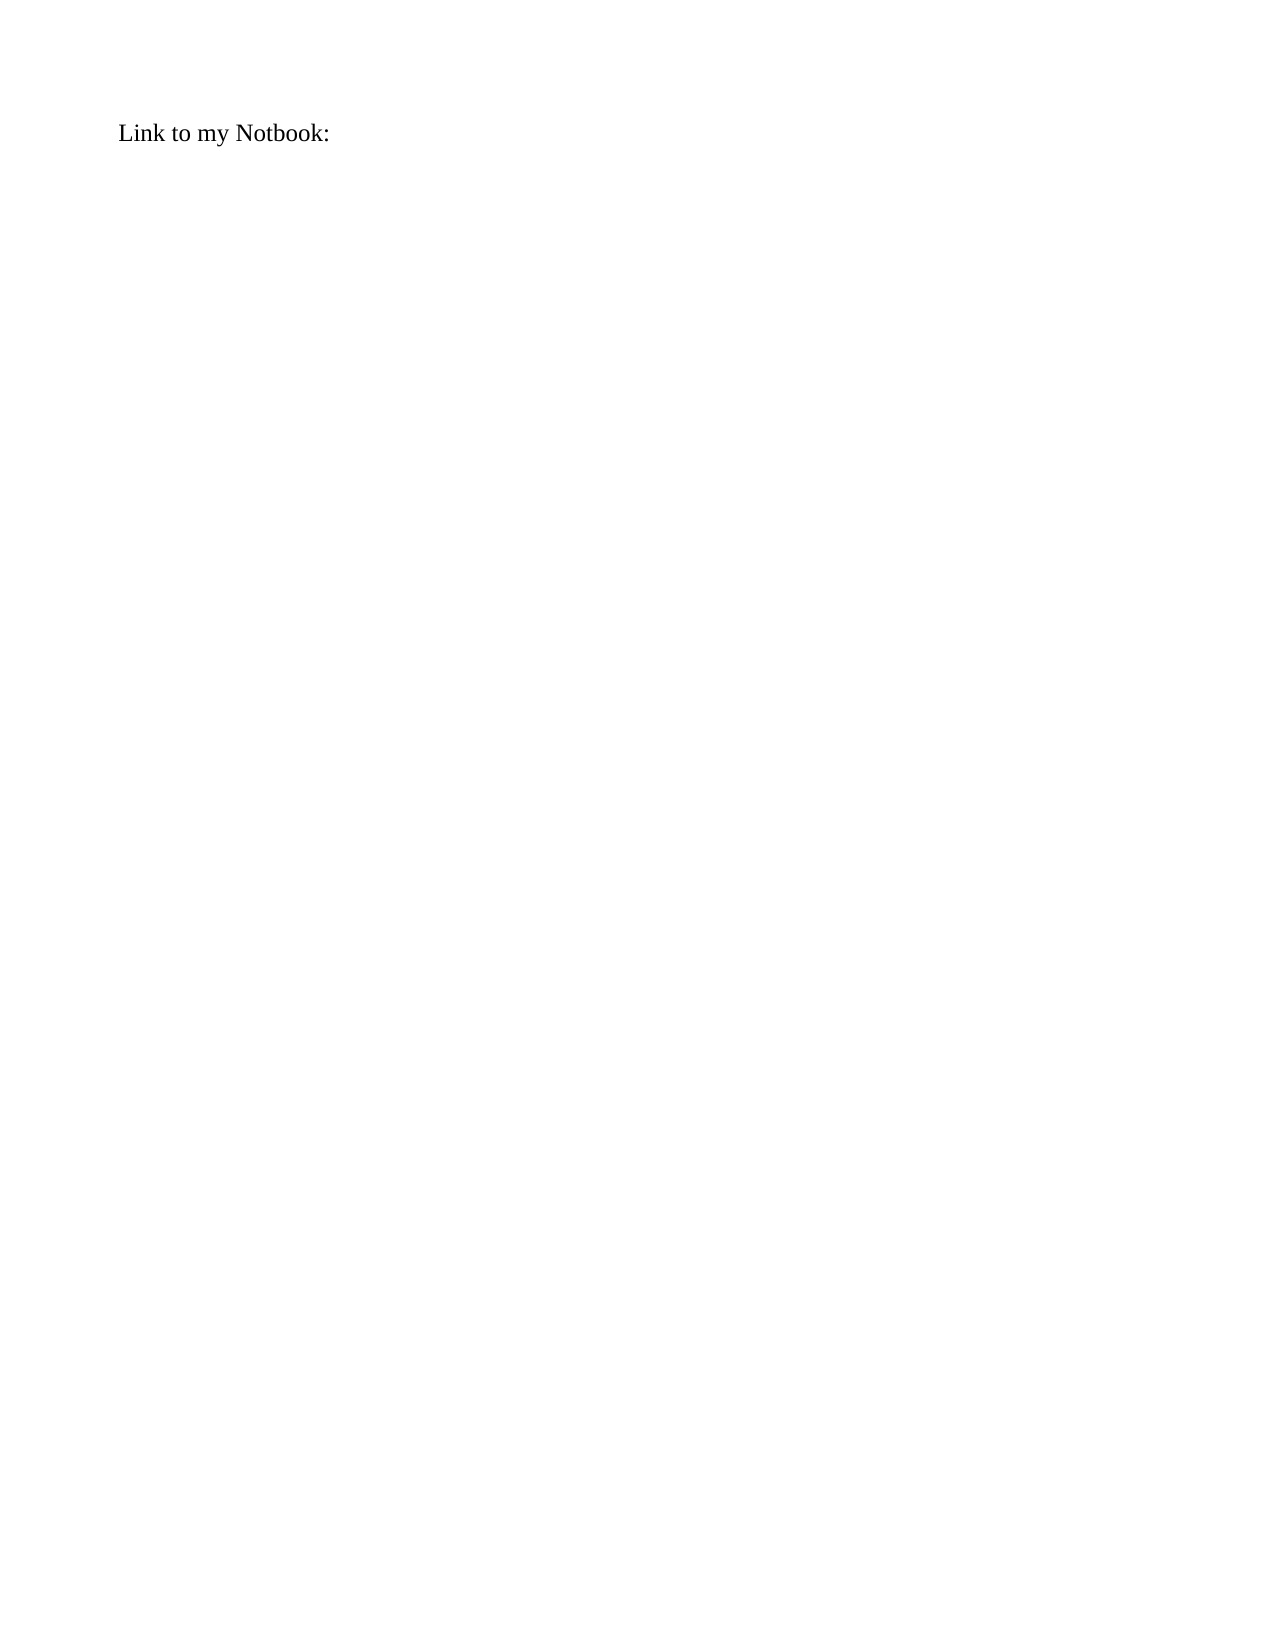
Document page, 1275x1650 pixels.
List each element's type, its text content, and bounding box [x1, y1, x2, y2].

text Link to my Notbook: [118, 118, 1157, 147]
